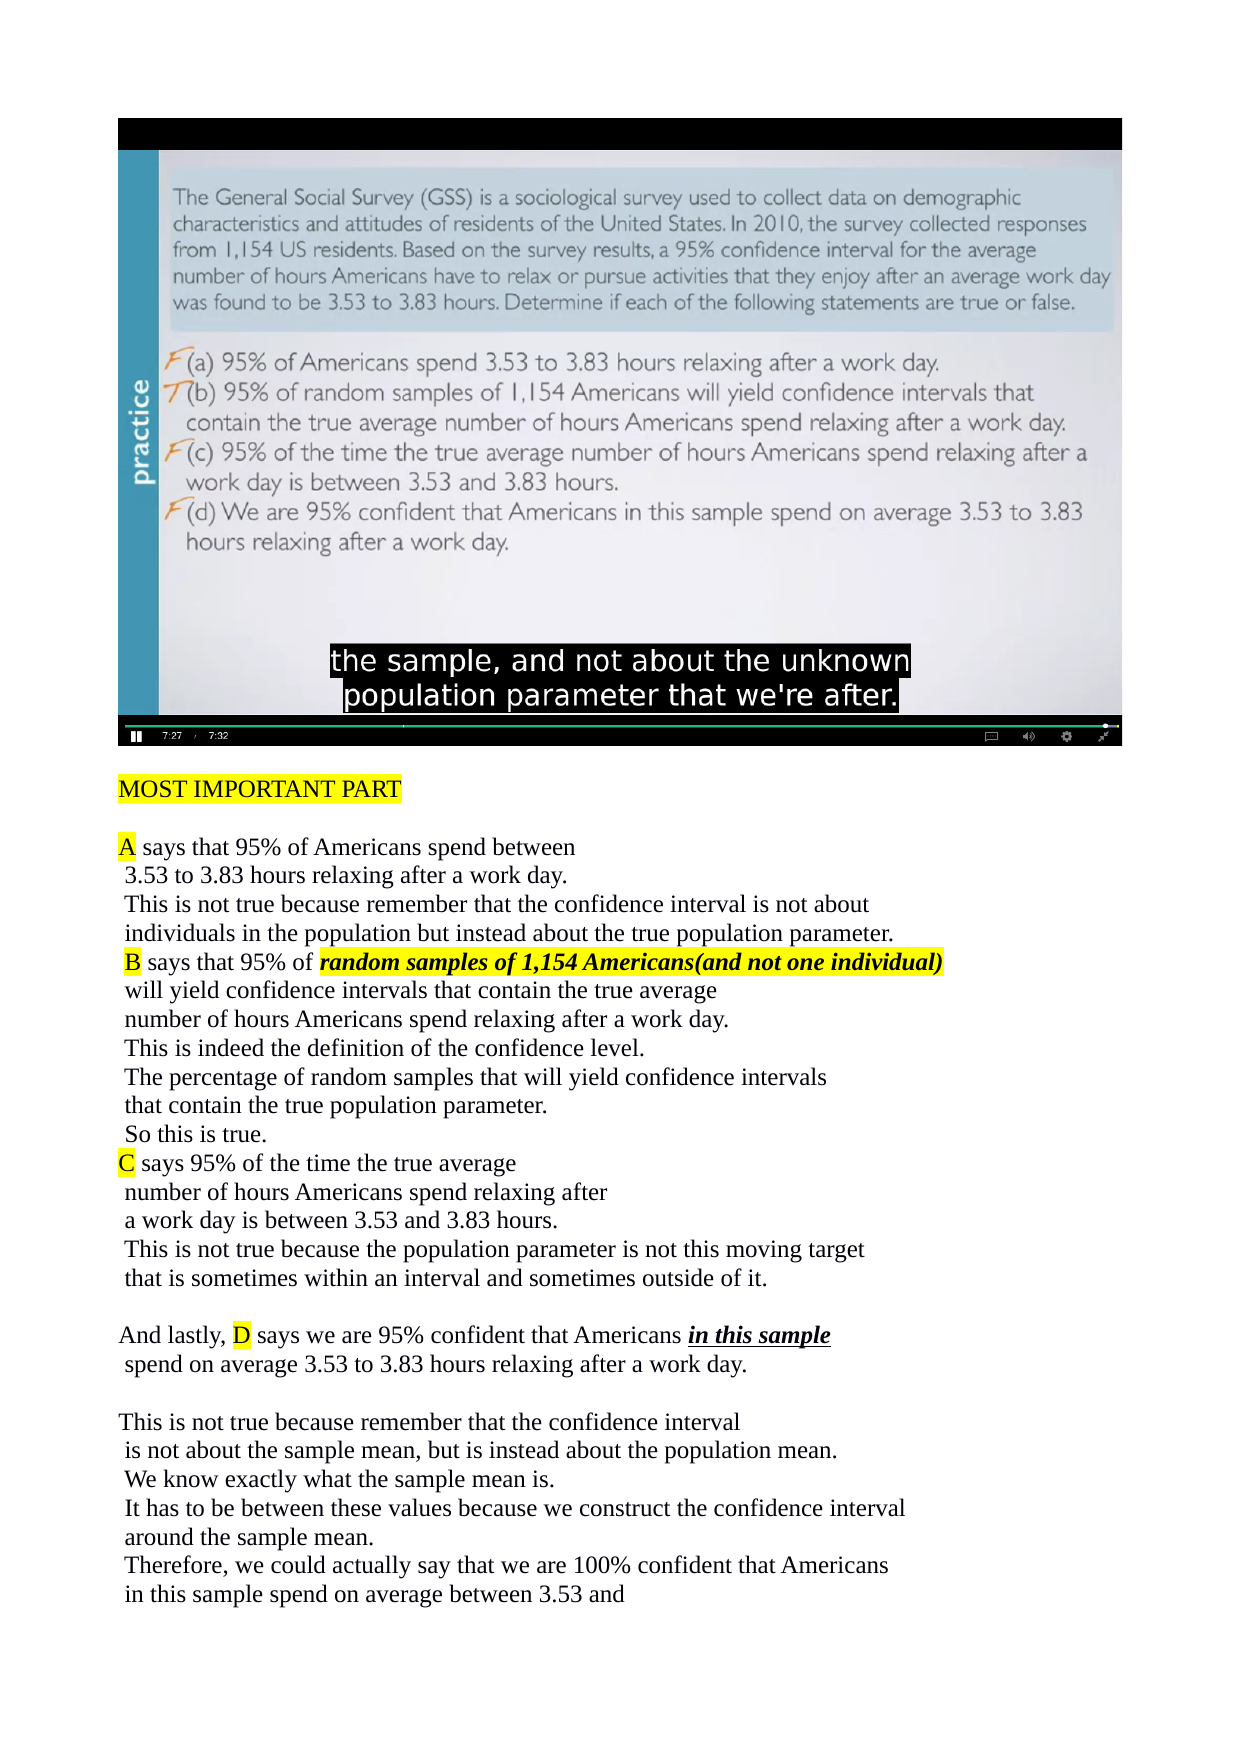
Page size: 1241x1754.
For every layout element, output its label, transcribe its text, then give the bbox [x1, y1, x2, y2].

text The percentage of random samples that will yield confidence intervals [118, 1062, 1122, 1091]
text individuals in the population but instead about the true population parameter. [118, 918, 1122, 947]
text MOST IMPORTANT PART [118, 774, 1122, 803]
text And lastly, D says we are 95% confident that Americans in this sample [118, 1321, 1122, 1349]
text This is not true because remember that the confidence interval [118, 1407, 1122, 1436]
text number of hours Americans spend relaxing after [118, 1177, 1122, 1206]
text spend on average 3.53 to 3.83 hours relaxing after a work day. [118, 1349, 1122, 1378]
text 3.53 to 3.83 hours relaxing after a work day. [118, 861, 1122, 889]
text A says that 95% of Americans spend between [118, 832, 1122, 861]
text is not about the sample mean, but is instead about the population mean. [118, 1436, 1122, 1464]
text around the sample mean. [118, 1522, 1122, 1551]
text It has to be between these values because we construct the confidence interval [118, 1493, 1122, 1522]
text We know exactly what the sample mean is. [118, 1464, 1122, 1493]
text a work day is between 3.53 and 3.83 hours. [118, 1206, 1122, 1234]
text number of hours Americans spend relaxing after a work day. [118, 1004, 1122, 1033]
text B says that 95% of random samples of 1,154 Americans(and not one individual) [118, 947, 1122, 976]
text So this is true. [118, 1119, 1122, 1148]
text C says 95% of the time the true average [118, 1148, 1122, 1177]
text will yield confidence intervals that contain the true average [118, 976, 1122, 1004]
text that is sometimes within an interval and sometimes outside of it. [118, 1263, 1122, 1292]
picture [118, 118, 1123, 746]
text that contain the true population parameter. [118, 1091, 1122, 1119]
text in this sample spend on average between 3.53 and [118, 1579, 1122, 1608]
text Therefore, we could actually say that we are 100% confident that Americans [118, 1551, 1122, 1579]
text This is not true because remember that the confidence interval is not about [118, 889, 1122, 918]
text This is indeed the definition of the confidence level. [118, 1033, 1122, 1062]
text This is not true because the population parameter is not this moving target [118, 1234, 1122, 1263]
